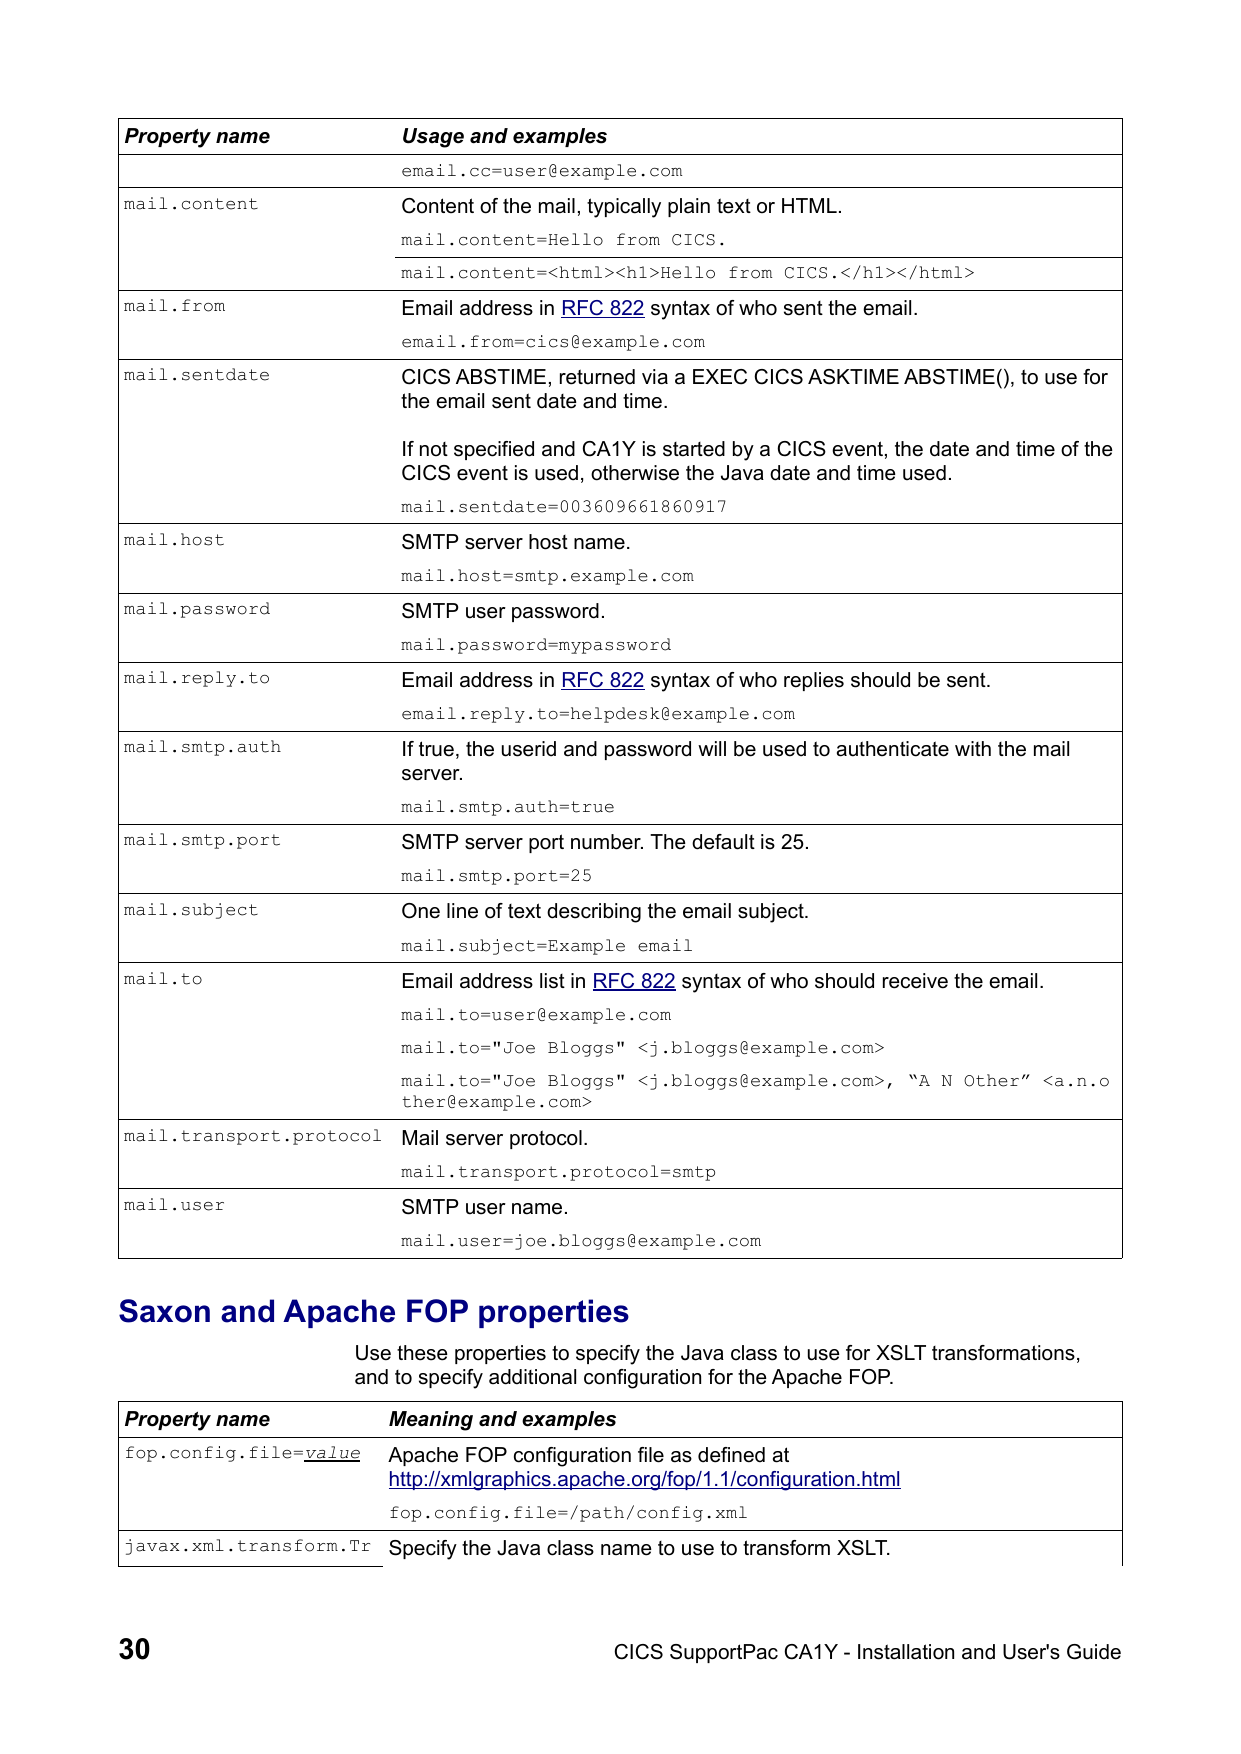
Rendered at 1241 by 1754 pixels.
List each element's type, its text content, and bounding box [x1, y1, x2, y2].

table_cell email.cc=user@example.com [395, 155, 1122, 187]
table_cell mail.reply.to [119, 663, 395, 731]
table_header Property name [119, 1402, 383, 1437]
table_cell [119, 155, 395, 187]
table_cell mail.sentdate [119, 360, 395, 491]
table_cell fop.config.file=value [119, 1438, 383, 1530]
table_cell Specify the Java class name to use to transform XSLT. [383, 1531, 1122, 1566]
table_cell email.reply.to=helpdesk@example.com [395, 698, 1122, 731]
table_cell SMTP user password. [395, 594, 1122, 628]
table_cell mail.to=user@example.com [395, 998, 1122, 1031]
table_cell mail.smtp.auth=true [395, 791, 1122, 824]
table_cell Apache FOP configuration file as defined at http://xmlgraphics.apache.org/fop/1.1/configuration.html [383, 1438, 1122, 1497]
table_cell SMTP server host name. [395, 524, 1122, 559]
table_cell mail.user [119, 1189, 395, 1257]
subtitle Saxon and Apache FOP properties [118, 1293, 1122, 1329]
table_cell email.from=cics@example.com [395, 326, 1122, 359]
table_cell javax.xml.transform.Tr [119, 1531, 383, 1566]
table_cell CICS ABSTIME, returned via a EXEC CICS ASKTIME ABSTIME(), to use for the email sent date and time. If not specified and CA1Y is started by a CICS event, the date and time of the CICS event is used, otherwise the Java date and time used. [395, 360, 1122, 491]
table_cell mail.to="Joe Bloggs" <j.bloggs@example.com>, “A N Other” <a.n.other@example.com> [395, 1065, 1122, 1119]
table_cell If true, the userid and password will be used to authenticate with the mail server. [395, 732, 1122, 791]
table_cell mail.smtp.port [119, 825, 395, 893]
table_cell Email address list in RFC 822 syntax of who should receive the email. [395, 963, 1122, 998]
table_cell mail.content=Hello from CICS. [395, 223, 1122, 256]
table_cell mail.transport.protocol [119, 1120, 395, 1188]
table_cell SMTP server port number. The default is 25. [395, 825, 1122, 860]
table_cell mail.sentdate=003609661860917 [395, 491, 1122, 523]
table_cell Mail server protocol. [395, 1120, 1122, 1155]
table_cell mail.content [119, 188, 395, 290]
table_cell mail.to="Joe Bloggs" <j.bloggs@example.com> [395, 1031, 1122, 1065]
table_cell mail.transport.protocol=smtp [395, 1155, 1122, 1188]
table_header Usage and examples [395, 119, 1122, 154]
table_cell mail.subject=Example email [395, 929, 1122, 962]
table_cell mail.content=<html><h1>Hello from CICS.</h1></html> [395, 258, 1122, 290]
table_cell mail.smtp.auth [119, 732, 395, 824]
table_cell mail.password [119, 594, 395, 662]
table_cell mail.from [119, 291, 395, 359]
table_cell One line of text describing the email subject. [395, 894, 1122, 929]
table_cell [119, 491, 395, 523]
table_cell Email address in RFC 822 syntax of who sent the email. [395, 291, 1122, 326]
table_cell SMTP user name. [395, 1189, 1122, 1224]
table_header Meaning and examples [383, 1402, 1122, 1437]
table_cell mail.smtp.port=25 [395, 860, 1122, 893]
table_cell mail.subject [119, 894, 395, 962]
table_cell mail.host [119, 524, 395, 592]
table_cell mail.to [119, 963, 395, 1119]
table_cell fop.config.file=/path/config.xml [383, 1497, 1122, 1530]
table_cell mail.host=smtp.example.com [395, 559, 1122, 592]
table_cell Email address in RFC 822 syntax of who replies should be sent. [395, 663, 1122, 698]
table_cell Content of the mail, typically plain text or HTML. [395, 188, 1122, 223]
table_cell mail.password=mypassword [395, 629, 1122, 662]
text Use these properties to specify the Java class to use for XSLT transformations, and to specify additional configuration for the Apache FOP. [354, 1341, 1122, 1389]
table_cell mail.user=joe.bloggs@example.com [395, 1224, 1122, 1257]
table_header Property name [119, 119, 395, 154]
